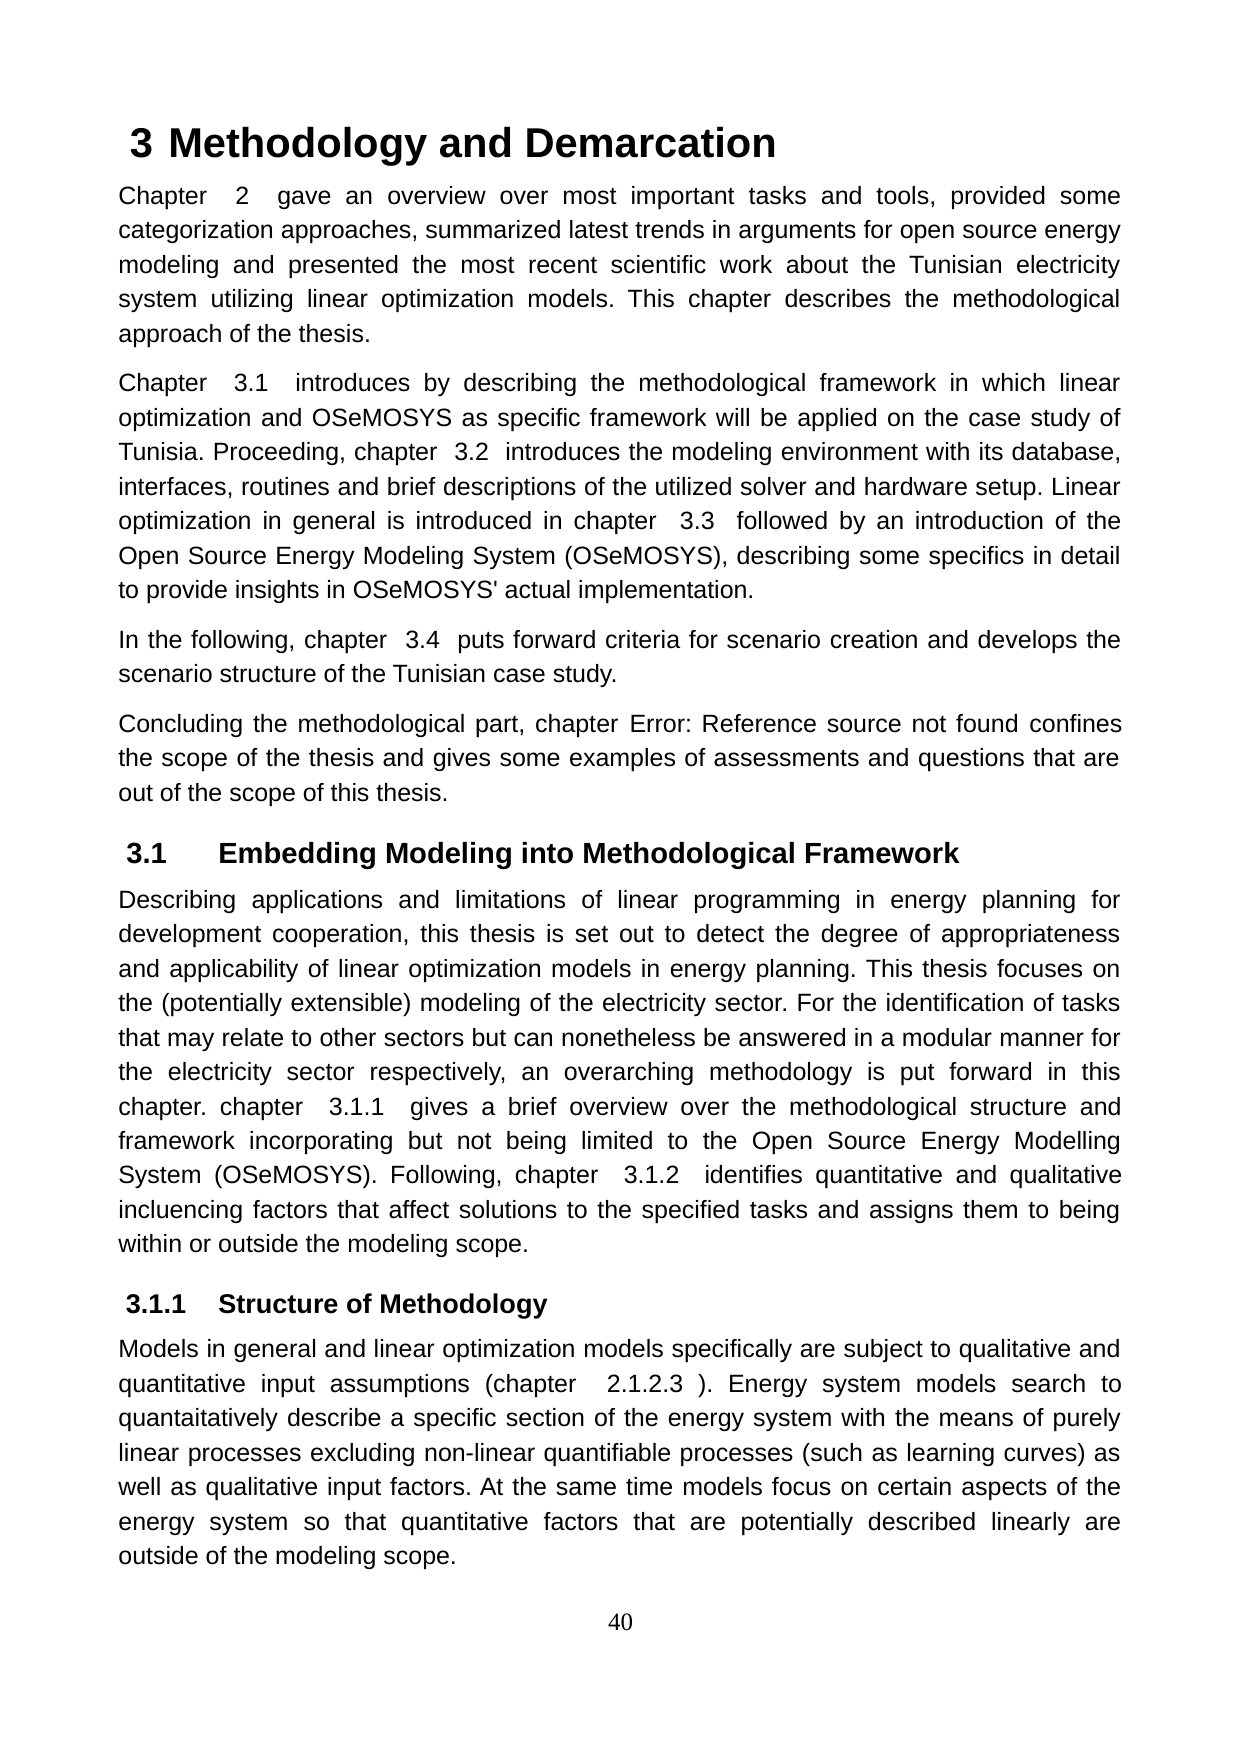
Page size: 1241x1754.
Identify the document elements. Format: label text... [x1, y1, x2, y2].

subtitle Embedding Modeling into Methodological Framework [118, 836, 1122, 870]
text Chapter 3.1 introduces by describing the methodological framework in which linear optimization and OSeMOSYS as specific framework will be applied on the case study of Tunisia. Proceeding, chapter 3.2 introduces the modeling environment with its database, interfaces, routines and brief descriptions of the utilized solver and hardware setup. Linear optimization in general is introduced in chapter 3.3 followed by an introduction of the Open Source Energy Modeling System (OSeMOSYS), describing some specifics in detail to provide insights in OSeMOSYS' actual implementation. [118, 368, 1122, 604]
text Describing applications and limitations of linear programming in energy planning for development cooperation, this thesis is set out to detect the degree of appropriateness and applicability of linear optimization models in energy planning. This thesis focuses on the (potentially extensible) modeling of the electricity sector. For the identification of tasks that may relate to other sectors but can nonetheless be answered in a modular manner for the electricity sector respectively, an overarching methodology is put forward in this chapter. chapter 3.1.1 gives a brief overview over the methodological structure and framework incorporating but not being limited to the Open Source Energy Modelling System (OSeMOSYS). Following, chapter 3.1.2 identifies quantitative and qualitative incluencing factors that affect solutions to the specified tasks and assigns them to being within or outside the modeling scope. [118, 885, 1122, 1258]
text Chapter 2 gave an overview over most important tasks and tools, provided some categorization approaches, summarized latest trends in arguments for open source energy modeling and presented the most recent scientific work about the Tunisian electricity system utilizing linear optimization models. This chapter describes the methodological approach of the thesis. [118, 181, 1122, 348]
list Models in general and linear optimization models specifically are subject to qualitative and quantitative input assumptions (chapter 2.1.2.3). Energy system models search to quantaitatively describe a specific section of the energy system with the means of purely linear processes excluding non-linear quantifiable processes (such as learning curves) as well as qualitative input factors. At the same time models focus on certain aspects of the energy system so that quantitative factors that are potentially described linearly are outside of the modeling scope. [118, 1334, 1122, 1570]
text In the following, chapter 3.4 puts forward criteria for scenario creation and develops the scenario structure of the Tunisian case study. [118, 625, 1122, 688]
subtitle Methodology and Demarcation [118, 118, 1122, 166]
subtitle Structure of Methodology [118, 1288, 1122, 1319]
text Concluding the methodological part, chapter Error: Reference source not found confines the scope of the thesis and gives some examples of assessments and questions that are out of the scope of this thesis. [118, 709, 1122, 806]
